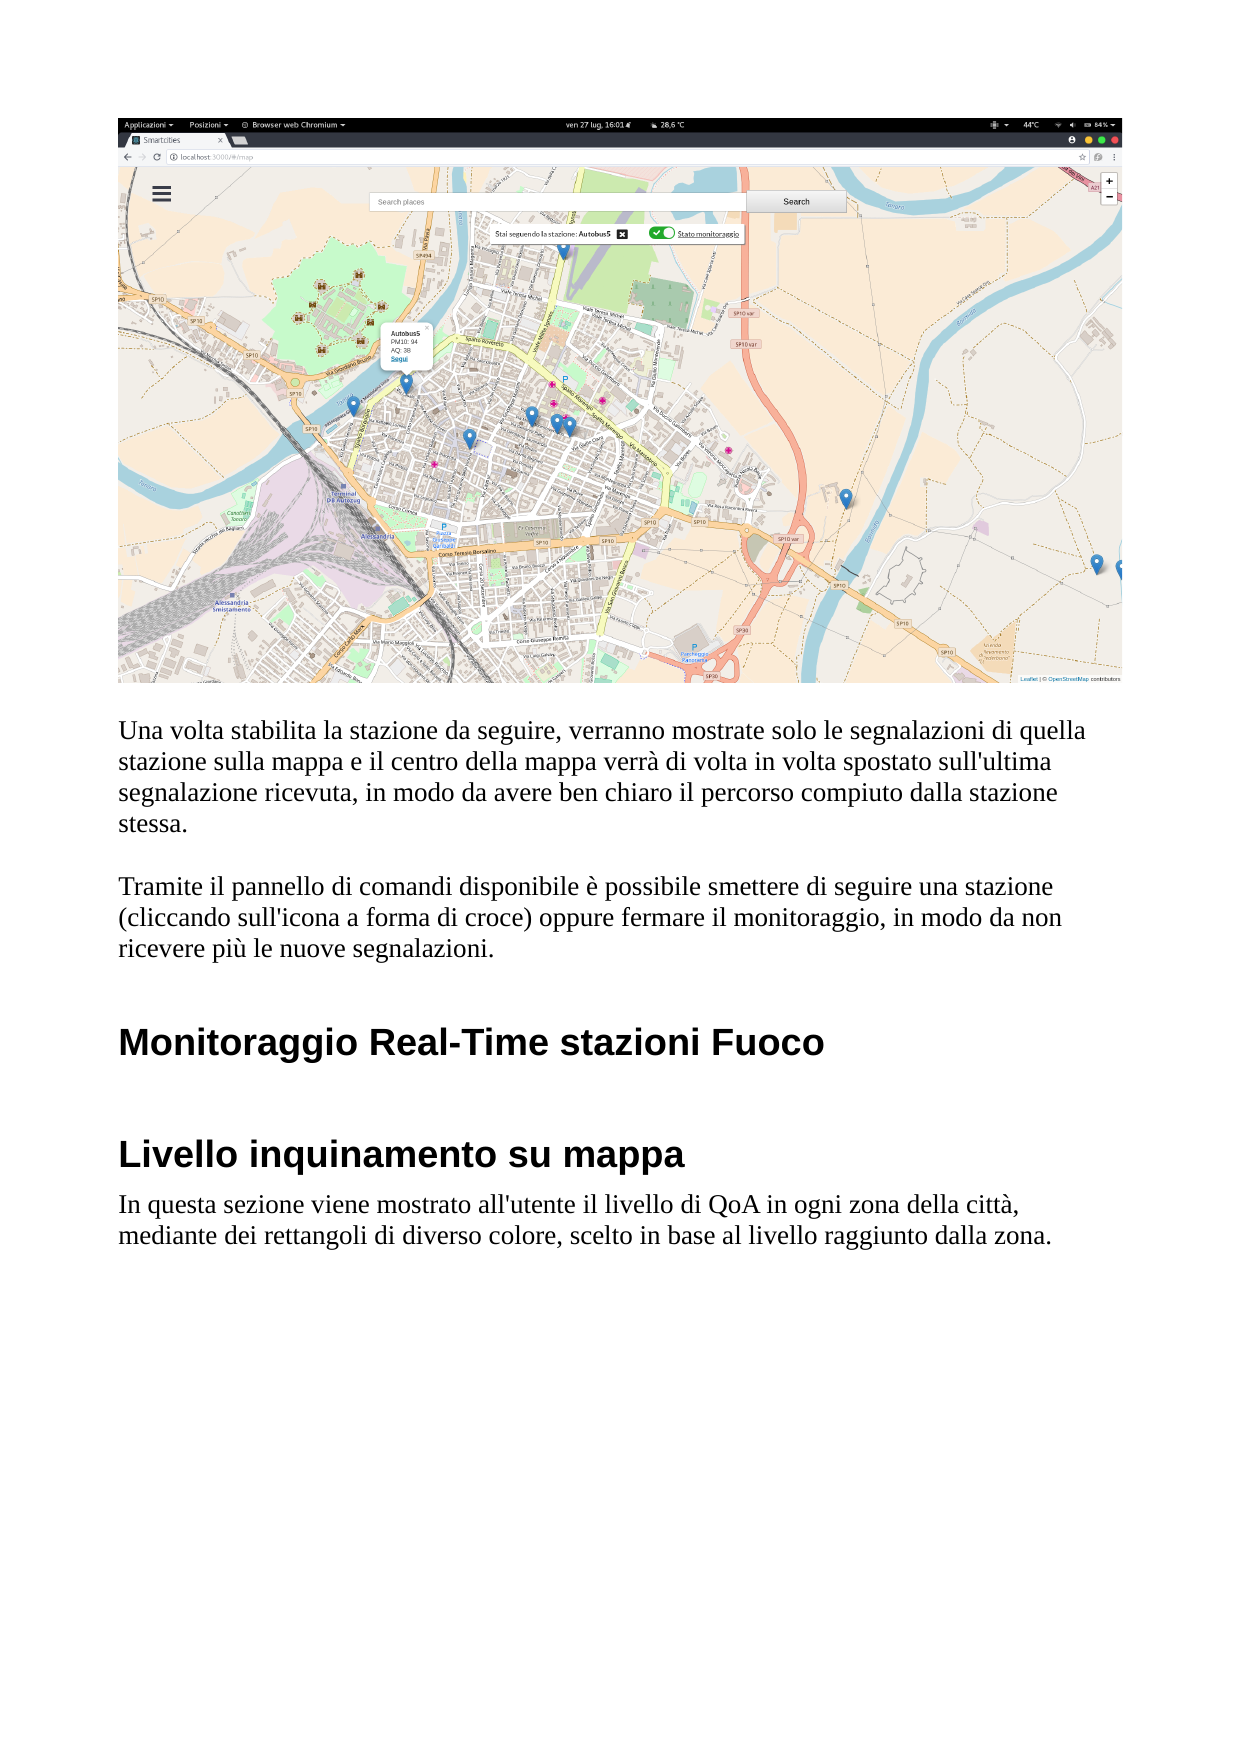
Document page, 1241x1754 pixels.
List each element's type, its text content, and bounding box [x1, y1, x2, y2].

subtitle Livello inquinamento su mappa [118, 1132, 1122, 1175]
text In questa sezione viene mostrato all'utente il livello di QoA in ogni zona della città, mediante dei rettangoli di diverso colore, scelto in base al livello raggiunto dalla zona. [118, 1188, 1122, 1250]
text Tramite il pannello di comandi disponibile è possibile smettere di seguire una stazione (cliccando sull'icona a forma di croce) oppure fermare il monitoraggio, in modo da non ricevere più le nuove segnalazioni. [118, 870, 1122, 963]
picture [118, 118, 1123, 683]
text Una volta stabilita la stazione da seguire, verranno mostrate solo le segnalazioni di quella stazione sulla mappa e il centro della mappa verrà di volta in volta spostato sull'ultima segnalazione ricevuta, in modo da avere ben chiaro il percorso compiuto dalla stazione stessa. [118, 714, 1122, 838]
subtitle Monitoraggio Real-Time stazioni Fuoco [118, 1019, 1122, 1063]
